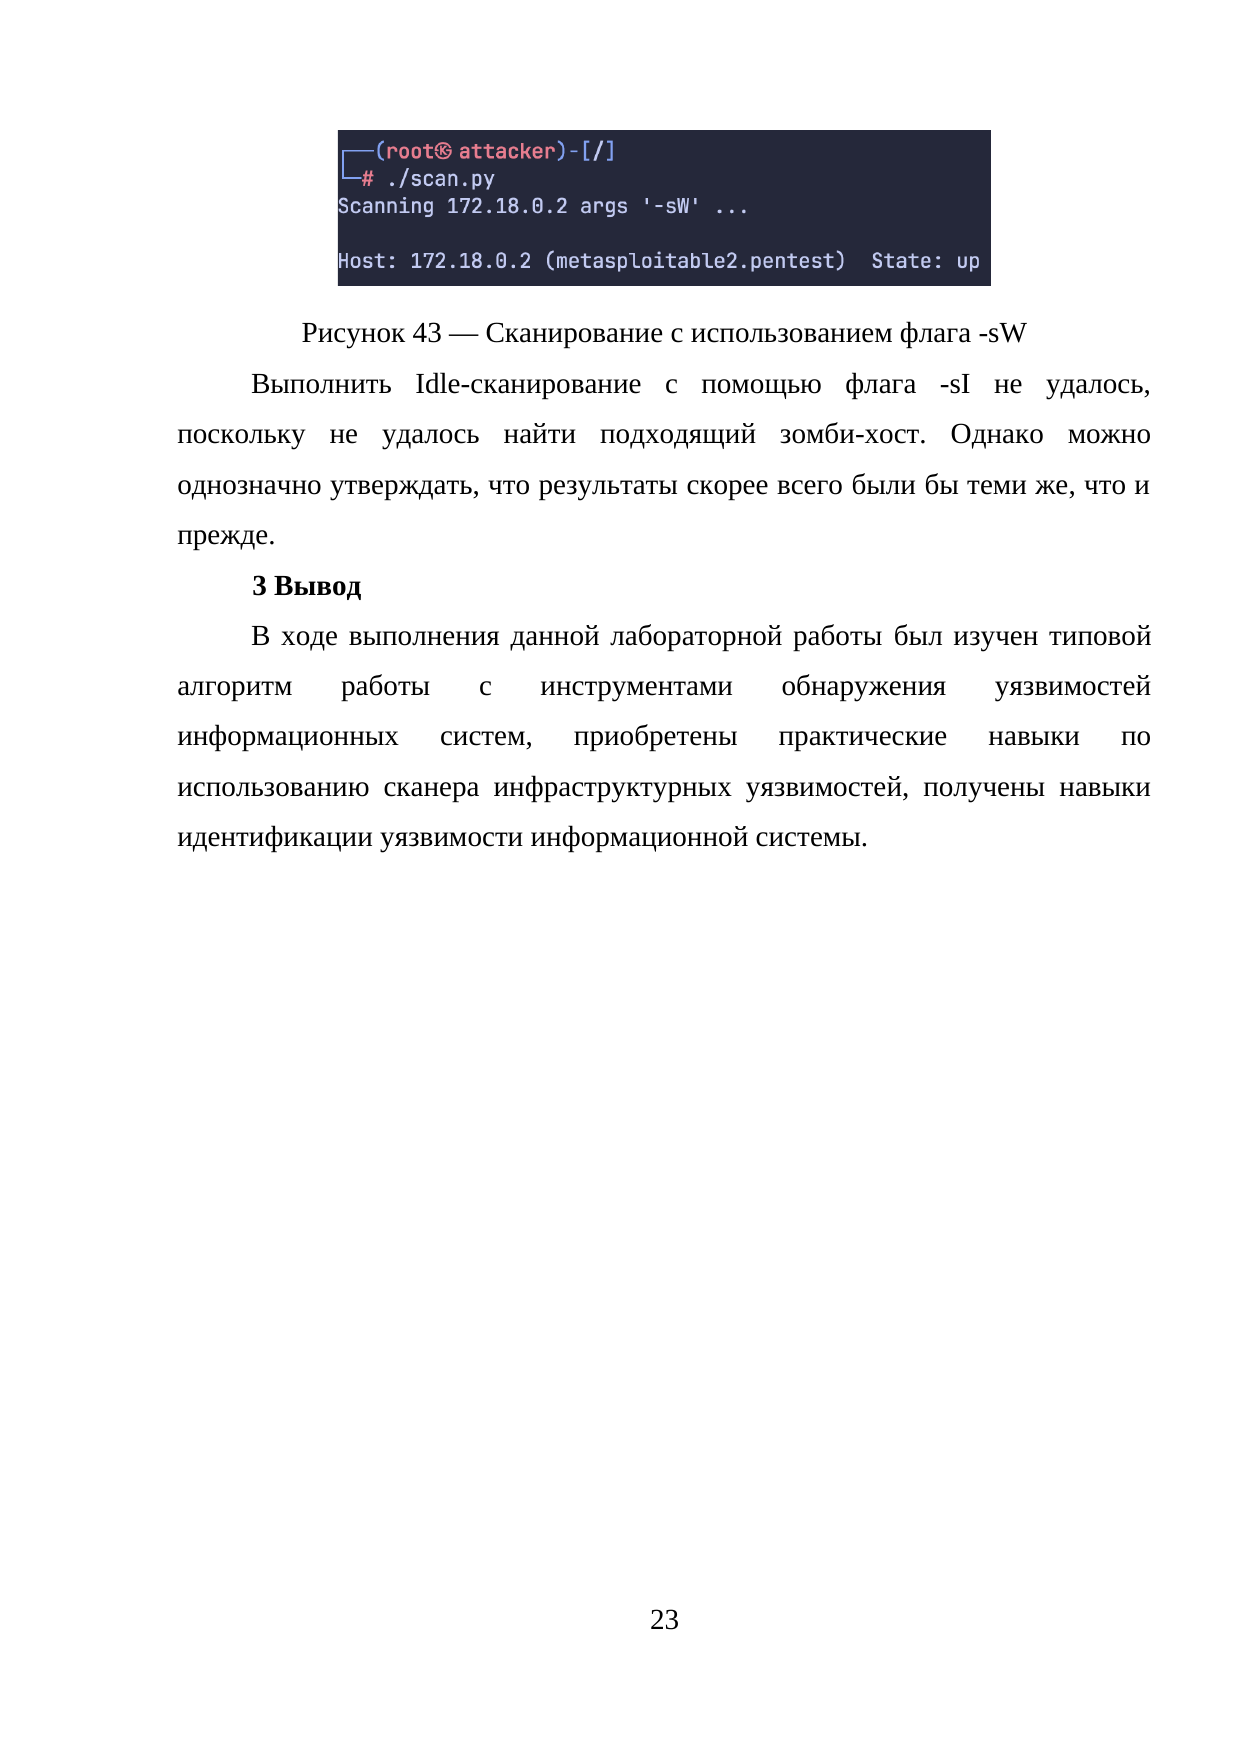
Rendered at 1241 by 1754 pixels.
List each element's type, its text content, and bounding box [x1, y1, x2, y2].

text Выполнить Idle-сканирование с помощью флага -sI не удалось, поскольку не удалось найти подходящий зомби-хост. Однако можно однозначно утверждать, что результаты скорее всего были бы теми же, что и прежде. [177, 366, 1152, 551]
text Рисунок 43 — Сканирование с использованием флага -sW [177, 131, 1152, 348]
picture [337, 130, 991, 286]
subtitle Вывод [252, 568, 1152, 601]
text В ходе выполнения данной лабораторной работы был изучен типовой алгоритм работы с инструментами обнаружения уязвимостей информационных систем, приобретены практические навыки по использованию сканера инфраструктурных уязвимостей, получены навыки идентификации уязвимости информационной системы. [177, 618, 1152, 853]
